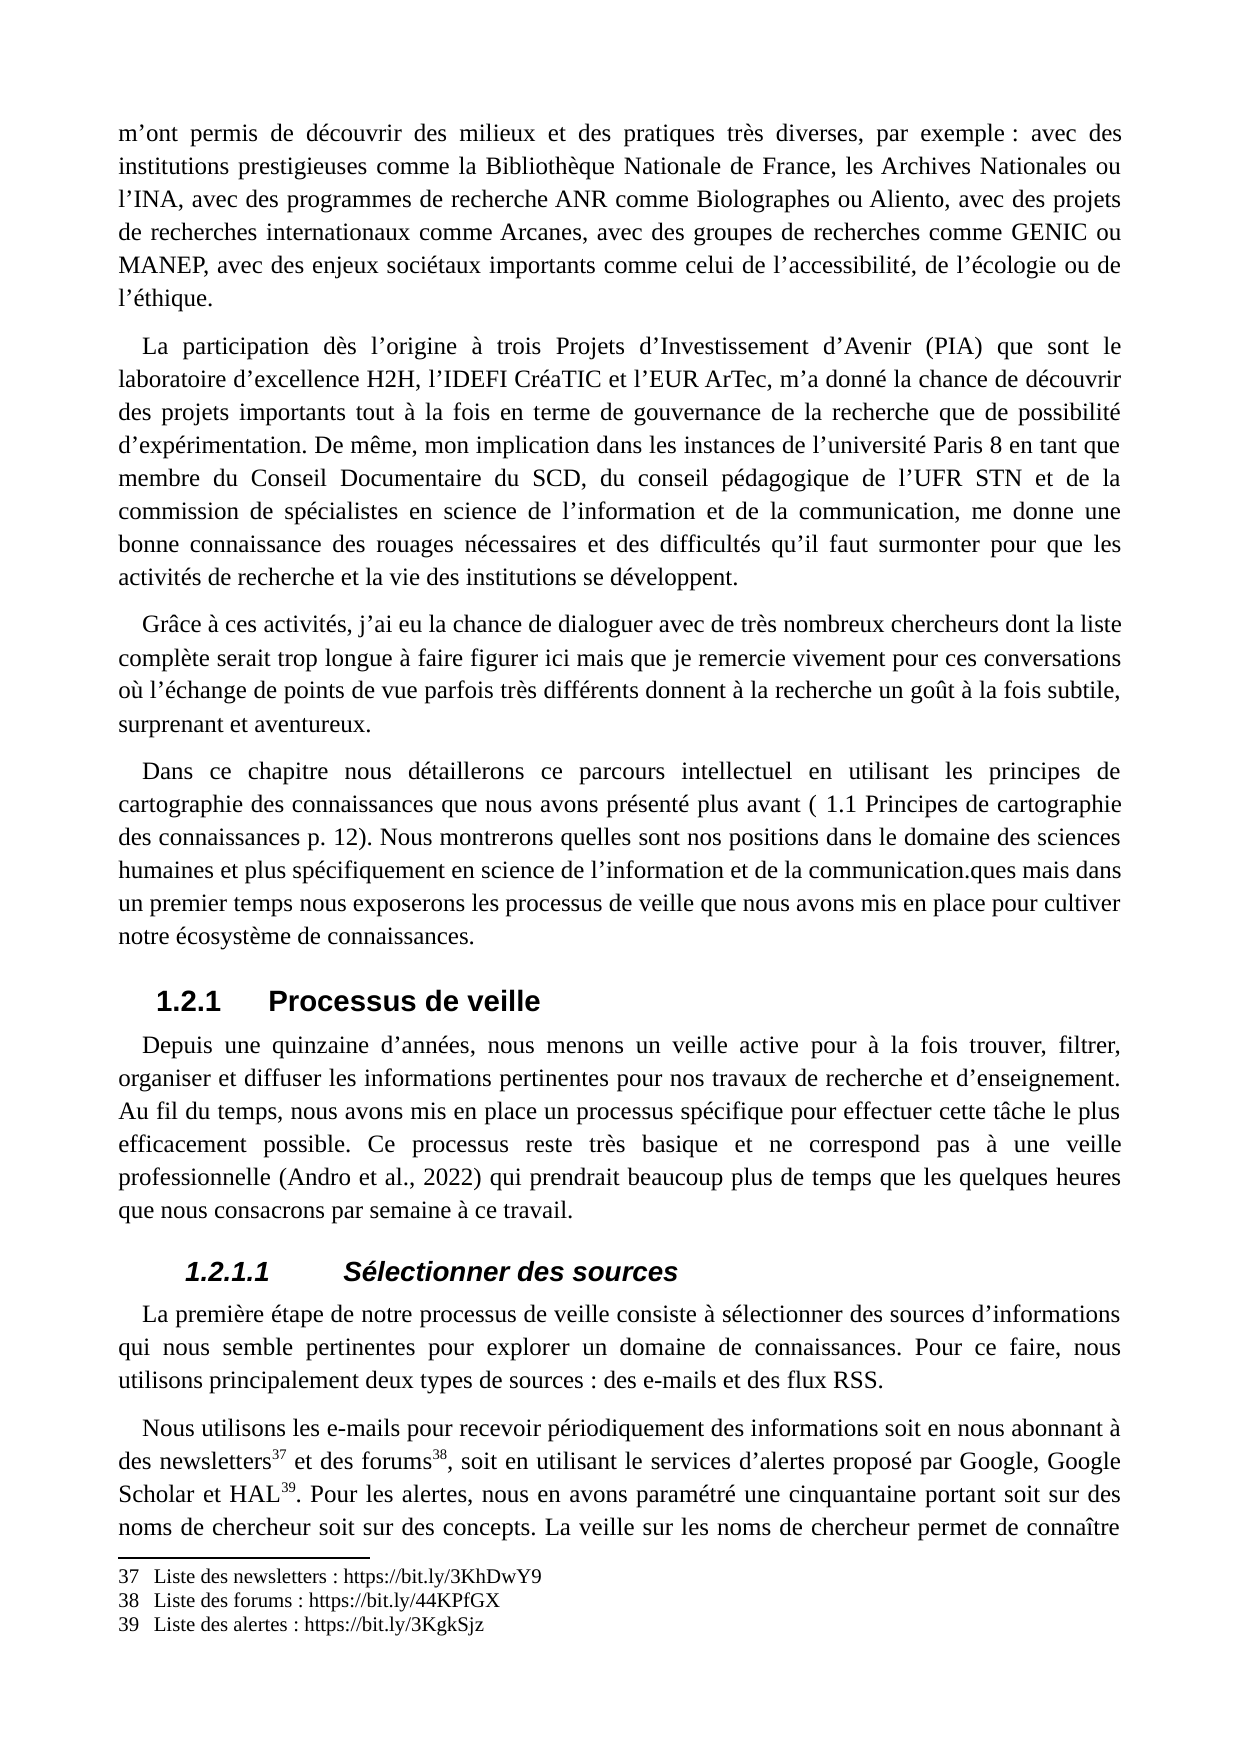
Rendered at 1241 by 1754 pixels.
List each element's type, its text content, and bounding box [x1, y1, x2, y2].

text m’ont permis de découvrir des milieux et des pratiques très diverses, par exemple : avec des institutions prestigieuses comme la Bibliothèque Nationale de France, les Archives Nationales ou l’INA, avec des programmes de recherche ANR comme Biolographes ou Aliento, avec des projets de recherches internationaux comme Arcanes, avec des groupes de recherches comme GENIC ou MANEP, avec des enjeux sociétaux importants comme celui de l’accessibilité, de l’écologie ou de l’éthique. [118, 118, 1122, 312]
text Depuis une quinzaine d’années, nous menons un veille active pour à la fois trouver, filtrer, organiser et diffuser les informations pertinentes pour nos travaux de recherche et d’enseignement. Au fil du temps, nous avons mis en place un processus spécifique pour effectuer cette tâche le plus efficacement possible. Ce processus reste très basique et ne correspond pas à une veille professionnelle (Andro et al., 2022) qui prendrait beaucoup plus de temps que les quelques heures que nous consacrons par semaine à ce travail. [118, 1030, 1122, 1224]
text Liste des forums : https://bit.ly/44KPfGX [118, 1588, 1122, 1612]
text Nous utilisons les e-mails pour recevoir périodiquement des informations soit en nous abonnant à des newsletters et des forums, soit en utilisant le services d’alertes proposé par Google, Google Scholar et HAL. Pour les alertes, nous en avons paramétré une cinquantaine portant soit sur des noms de chercheur soit sur des concepts. La veille sur les noms de chercheur permet de connaître [118, 1413, 1122, 1541]
text Dans ce chapitre nous détaillerons ce parcours intellectuel en utilisant les principes de cartographie des connaissances que nous avons présenté plus avant ( 1.1 Principes de cartographie des connaissances p. 12). Nous montrerons quelles sont nos positions dans le domaine des sciences humaines et plus spécifiquement en science de l’information et de la communication.ques mais dans un premier temps nous exposerons les processus de veille que nous avons mis en place pour cultiver notre écosystème de connaissances. [118, 756, 1122, 950]
subtitle Processus de veille [118, 983, 1122, 1017]
subtitle Sélectionner des sources [118, 1255, 1122, 1287]
text Grâce à ces activités, j’ai eu la chance de dialoguer avec de très nombreux chercheurs dont la liste complète serait trop longue à faire figurer ici mais que je remercie vivement pour ces conversations où l’échange de points de vue parfois très différents donnent à la recherche un goût à la fois subtile, surprenant et aventureux. [118, 609, 1122, 737]
text La première étape de notre processus de veille consiste à sélectionner des sources d’informations qui nous semble pertinentes pour explorer un domaine de connaissances. Pour ce faire, nous utilisons principalement deux types de sources : des e-mails et des flux RSS. [118, 1299, 1122, 1394]
text Liste des newsletters : https://bit.ly/3KhDwY9 [118, 1564, 1122, 1588]
text Liste des alertes : https://bit.ly/3KgkSjz [118, 1612, 1122, 1636]
text La participation dès l’origine à trois Projets d’Investissement d’Avenir (PIA) que sont le laboratoire d’excellence H2H, l’IDEFI CréaTIC et l’EUR ArTec, m’a donné la chance de découvrir des projets importants tout à la fois en terme de gouvernance de la recherche que de possibilité d’expérimentation. De même, mon implication dans les instances de l’université Paris 8 en tant que membre du Conseil Documentaire du SCD, du conseil pédagogique de l’UFR STN et de la commission de spécialistes en science de l’information et de la communication, me donne une bonne connaissance des rouages nécessaires et des difficultés qu’il faut surmonter pour que les activités de recherche et la vie des institutions se développent. [118, 331, 1122, 591]
